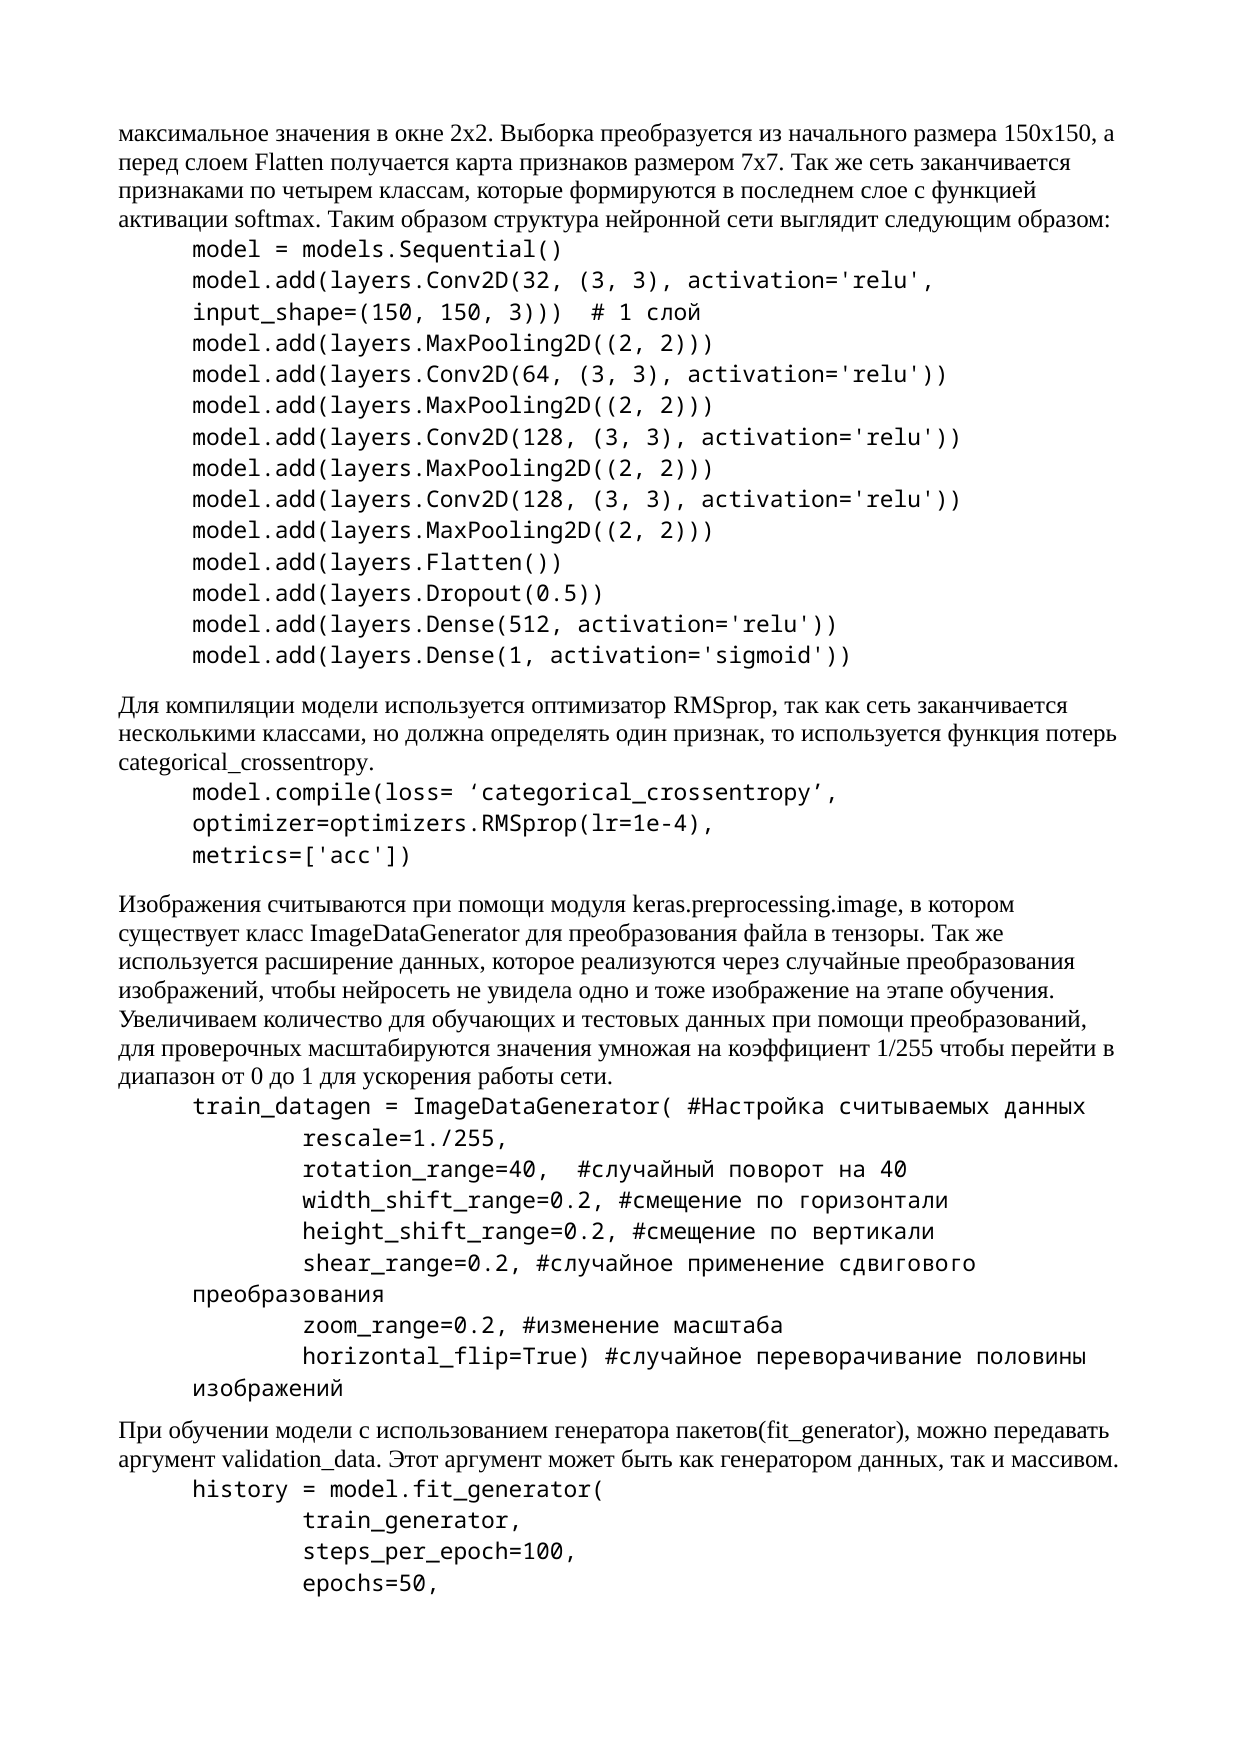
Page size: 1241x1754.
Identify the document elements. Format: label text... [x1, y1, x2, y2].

text Для компиляции модели используется оптимизатор RMSprop, так как сеть заканчивается несколькими классами, но должна определять один признак, то используется функция потерь categorical_crossentropy. [118, 690, 1122, 776]
text model.add(layers.Conv2D(128, (3, 3), activation='relu')) [192, 483, 1104, 514]
text train_datagen = ImageDataGenerator( #Настройка считываемых данных rescale=1./255, rotation_range=40, #случайный поворот на 40 width_shift_range=0.2, #смещение по горизонтали height_shift_range=0.2, #смещение по вертикали shear_range=0.2, #случайное применение сдвигового преобразования zoom_range=0.2, #изменение масштаба horizontal_flip=True) #случайное переворачивание половины изображений [192, 1090, 1104, 1403]
text Изображения считываются при помощи модуля keras.preprocessing.image, в котором существует класс ImageDataGenerator для преобразования файла в тензоры. Так же используется расширение данных, которое реализуются через случайные преобразования изображений, чтобы нейросеть не увидела одно и тоже изображение на этапе обучения. Увеличиваем количество для обучающих и тестовых данных при помощи преобразований, для проверочных масштабируются значения умножая на коэффициент 1/255 чтобы перейти в диапазон от 0 до 1 для ускорения работы сети. [118, 889, 1122, 1090]
text model.add(layers.Conv2D(128, (3, 3), activation='relu')) [192, 421, 1104, 452]
text model.add(layers.Dense(1, activation='sigmoid')) [192, 639, 1104, 671]
text model.add(layers.MaxPooling2D((2, 2))) [192, 327, 1104, 358]
text model.compile(loss= ‘categorical_crossentropy’, [192, 776, 1104, 807]
text model.add(layers.Flatten()) [192, 546, 1104, 577]
text history = model.fit_generator( train_generator, steps_per_epoch=100, epochs=50, [192, 1473, 1104, 1598]
text model.add(layers.MaxPooling2D((2, 2))) [192, 514, 1104, 546]
text model.add(layers.Conv2D(64, (3, 3), activation='relu')) [192, 358, 1104, 389]
text metrics=['acc']) [192, 838, 1104, 870]
text optimizer=optimizers.RMSprop(lr=1e-4), [192, 807, 1104, 838]
text model.add(layers.Dropout(0.5)) [192, 577, 1104, 608]
text model.add(layers.Dense(512, activation='relu')) [192, 608, 1104, 639]
text model.add(layers.MaxPooling2D((2, 2))) [192, 452, 1104, 483]
text максимальное значения в окне 2х2. Выборка преобразуется из начального размера 150х150, а перед слоем Flatten получается карта признаков размером 7х7. Так же сеть заканчивается признаками по четырем классам, которые формируются в последнем слое с функцией активации softmax. Таким образом структура нейронной сети выглядит следующим образом: [118, 118, 1122, 233]
text При обучении модели с использованием генератора пакетов(fit_generator), можно передавать аргумент validation_data. Этот аргумент может быть как генератором данных, так и массивом. [118, 1415, 1122, 1473]
text model.add(layers.MaxPooling2D((2, 2))) [192, 389, 1104, 421]
text model.add(layers.Conv2D(32, (3, 3), activation='relu', input_shape=(150, 150, 3))) # 1 слой [192, 264, 1104, 327]
text model = models.Sequential() [192, 233, 1104, 264]
